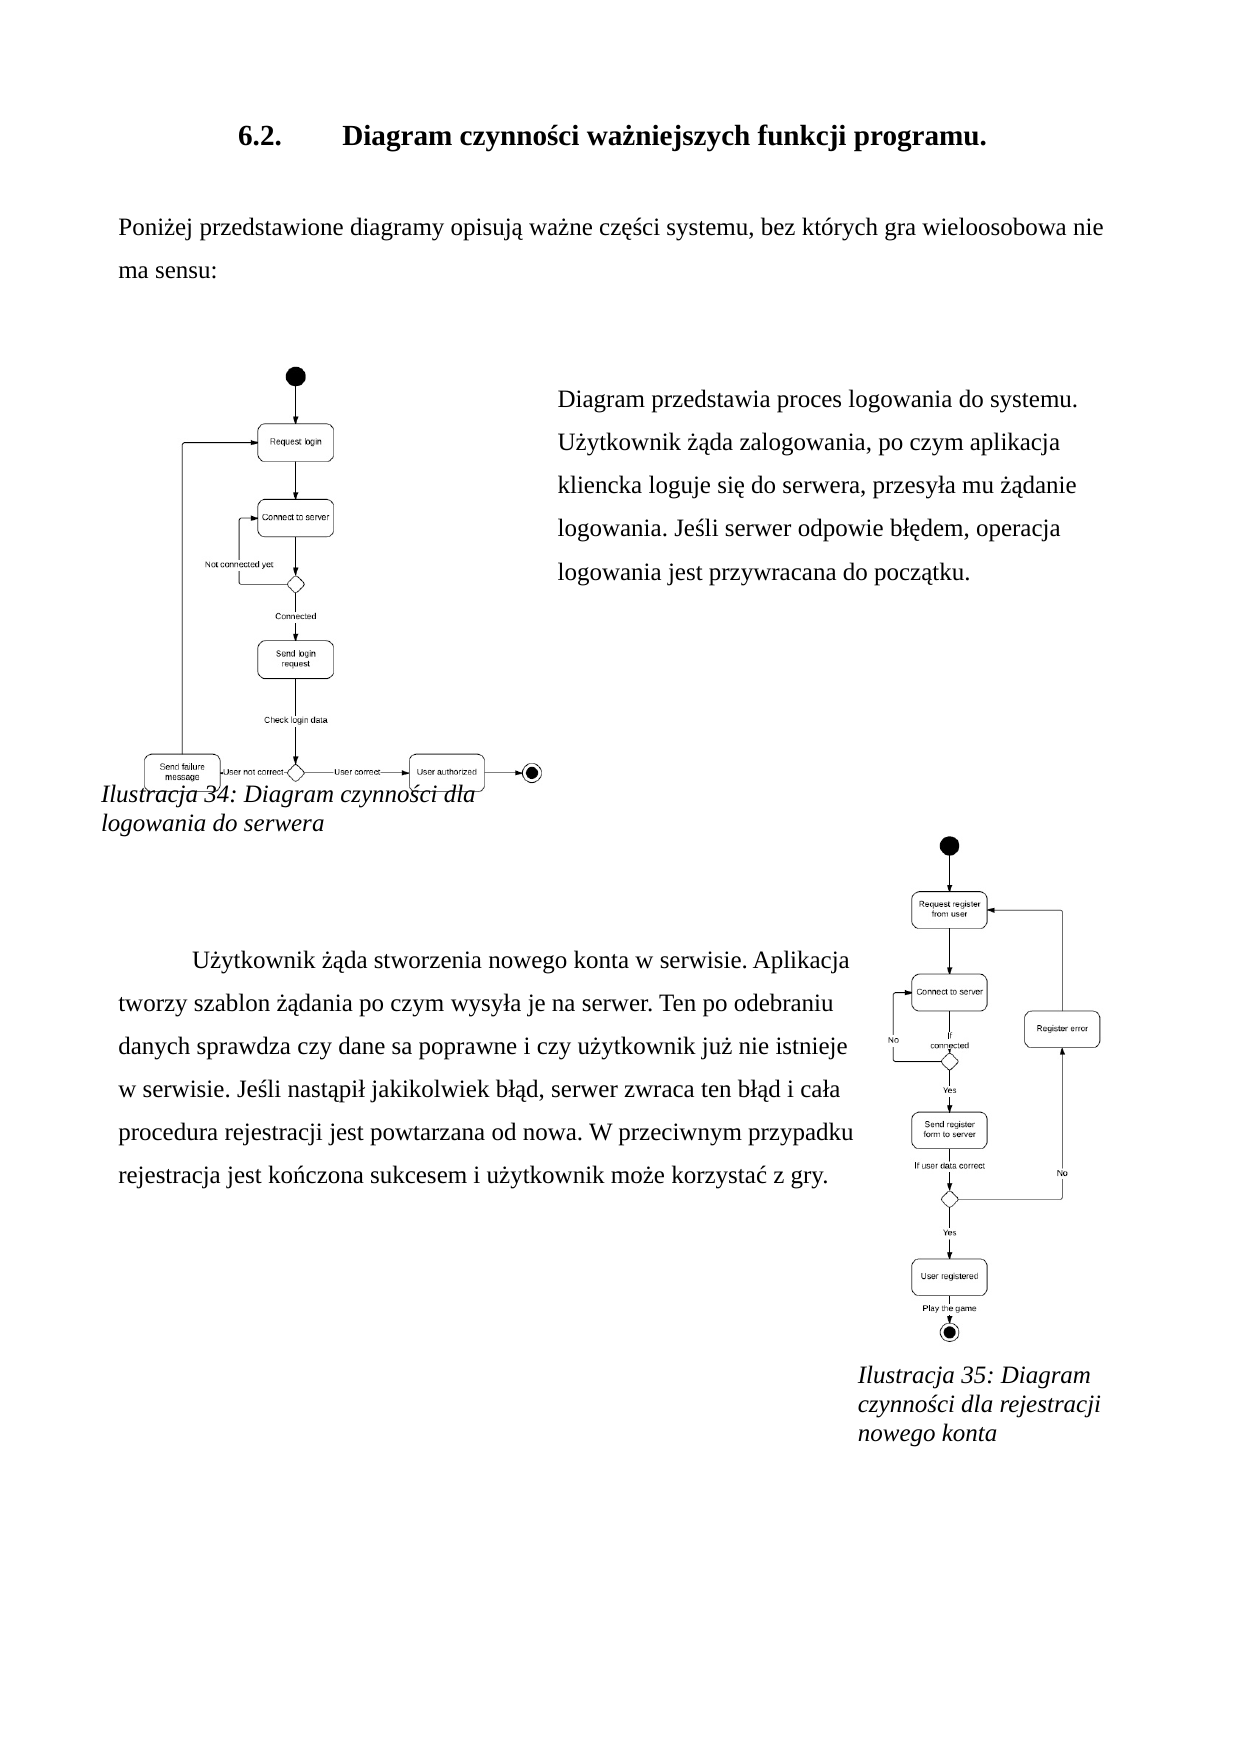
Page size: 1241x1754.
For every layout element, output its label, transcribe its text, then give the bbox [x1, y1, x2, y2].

picture [857, 807, 1104, 1361]
text Ilustracja 34: Diagram czynności dla logowania do serwera [101, 299, 557, 355]
text Diagram przedstawia proces logowania do systemu. Użytkownik żąda zalogowania, po czym aplikacja kliencka loguje się do serwera, przesyła mu żądanie logowania. Jeśli serwer odpowie błędem, operacja logowania jest przywracana do początku. [558, 384, 1122, 585]
text Ilustracja 35: Diagram czynności dla rejestracji nowego konta [858, 1361, 1103, 1447]
text Ilustracja 34: Diagram czynności dla logowania do serwera [101, 803, 557, 837]
text Poniżej przedstawione diagramy opisują ważne części systemu, bez których gra wieloosobowa nie ma sensu: [118, 212, 1122, 283]
picture [100, 355, 558, 803]
text Użytkownik żąda stworzenia nowego konta w serwisie. Aplikacja tworzy szablon żądania po czym wysyła je na serwer. Ten po odebraniu danych sprawdza czy dane sa poprawne i czy użytkownik już nie istnieje w serwisie. Jeśli nastąpił jakikolwiek błąd, serwer zwraca ten błąd i cała procedura rejestracji jest powtarzana od nowa. W przeciwnym przypadku rejestracja jest kończona sukcesem i użytkownik może korzystać z gry. [118, 945, 857, 1189]
list Diagram czynności ważniejszych funkcji programu. [231, 118, 1122, 152]
